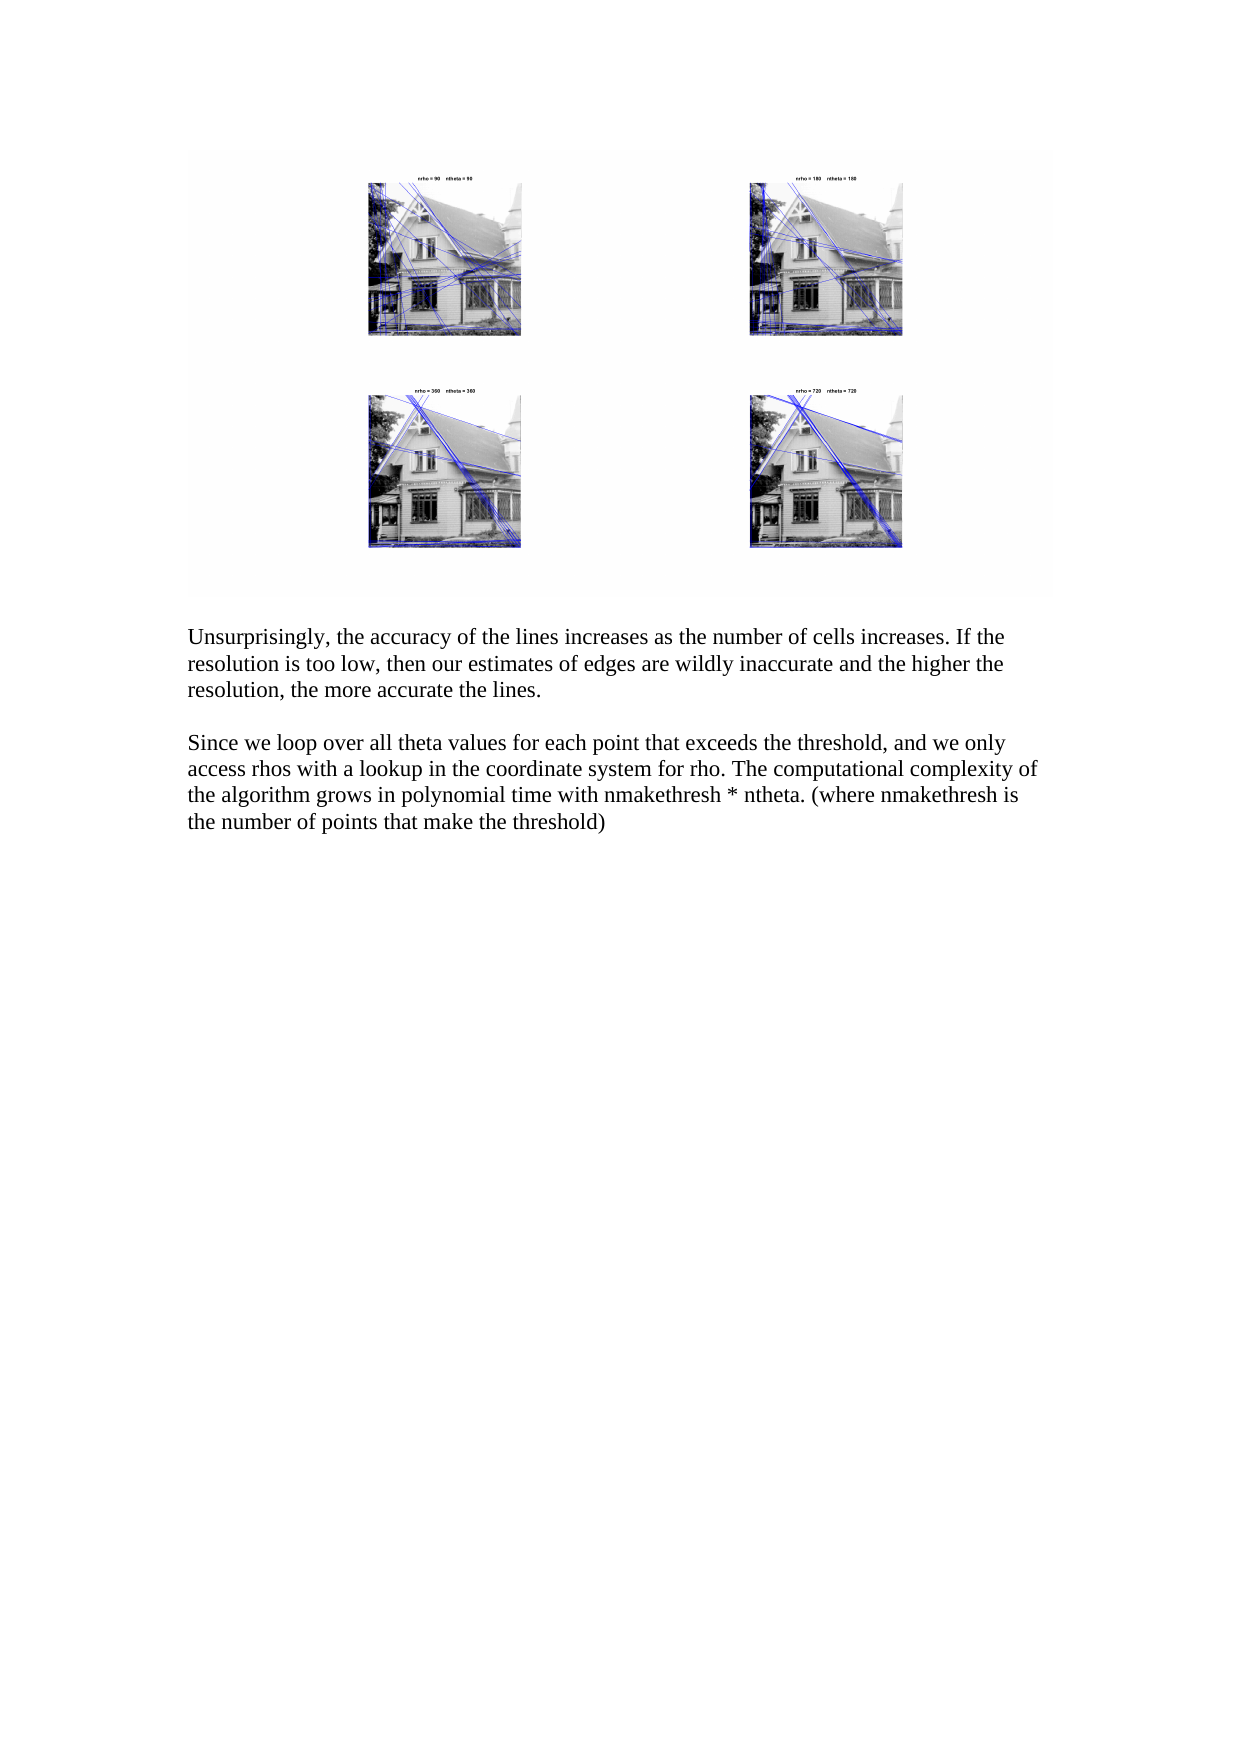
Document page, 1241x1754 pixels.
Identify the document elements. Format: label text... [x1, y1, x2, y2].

picture [187, 150, 1053, 597]
text Unsurprisingly, the accuracy of the lines increases as the number of cells increases. If the resolution is too low, then our estimates of edges are wildly inaccurate and the higher the resolution, the more accurate the lines. [187, 623, 1053, 702]
text Since we loop over all theta values for each point that exceeds the threshold, and we only access rhos with a lookup in the coordinate system for rho. The computational complexity of the algorithm grows in polynomial time with nmakethresh * ntheta. (where nmakethresh is the number of points that make the threshold) [187, 729, 1053, 834]
